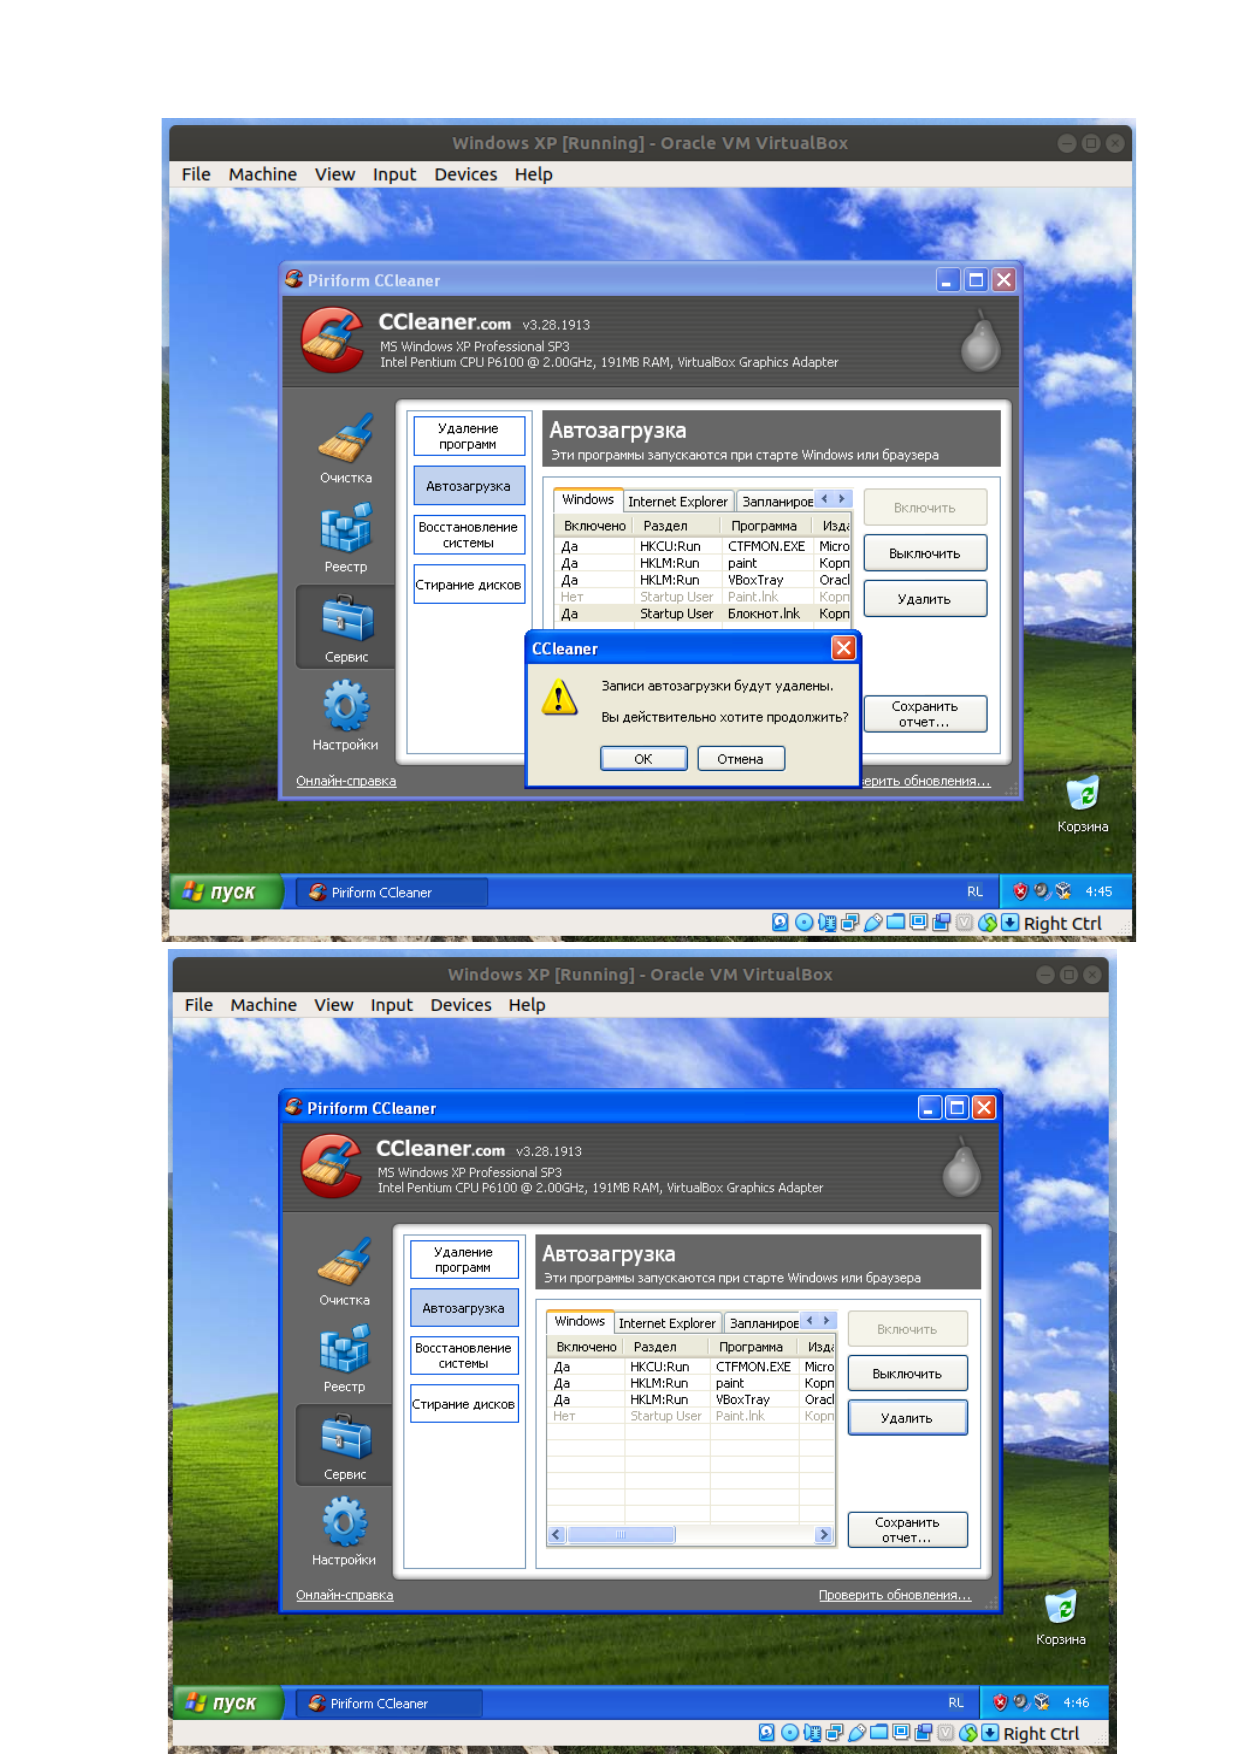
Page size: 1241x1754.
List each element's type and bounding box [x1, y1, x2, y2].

picture [167, 949, 1117, 1754]
picture [161, 118, 1137, 942]
